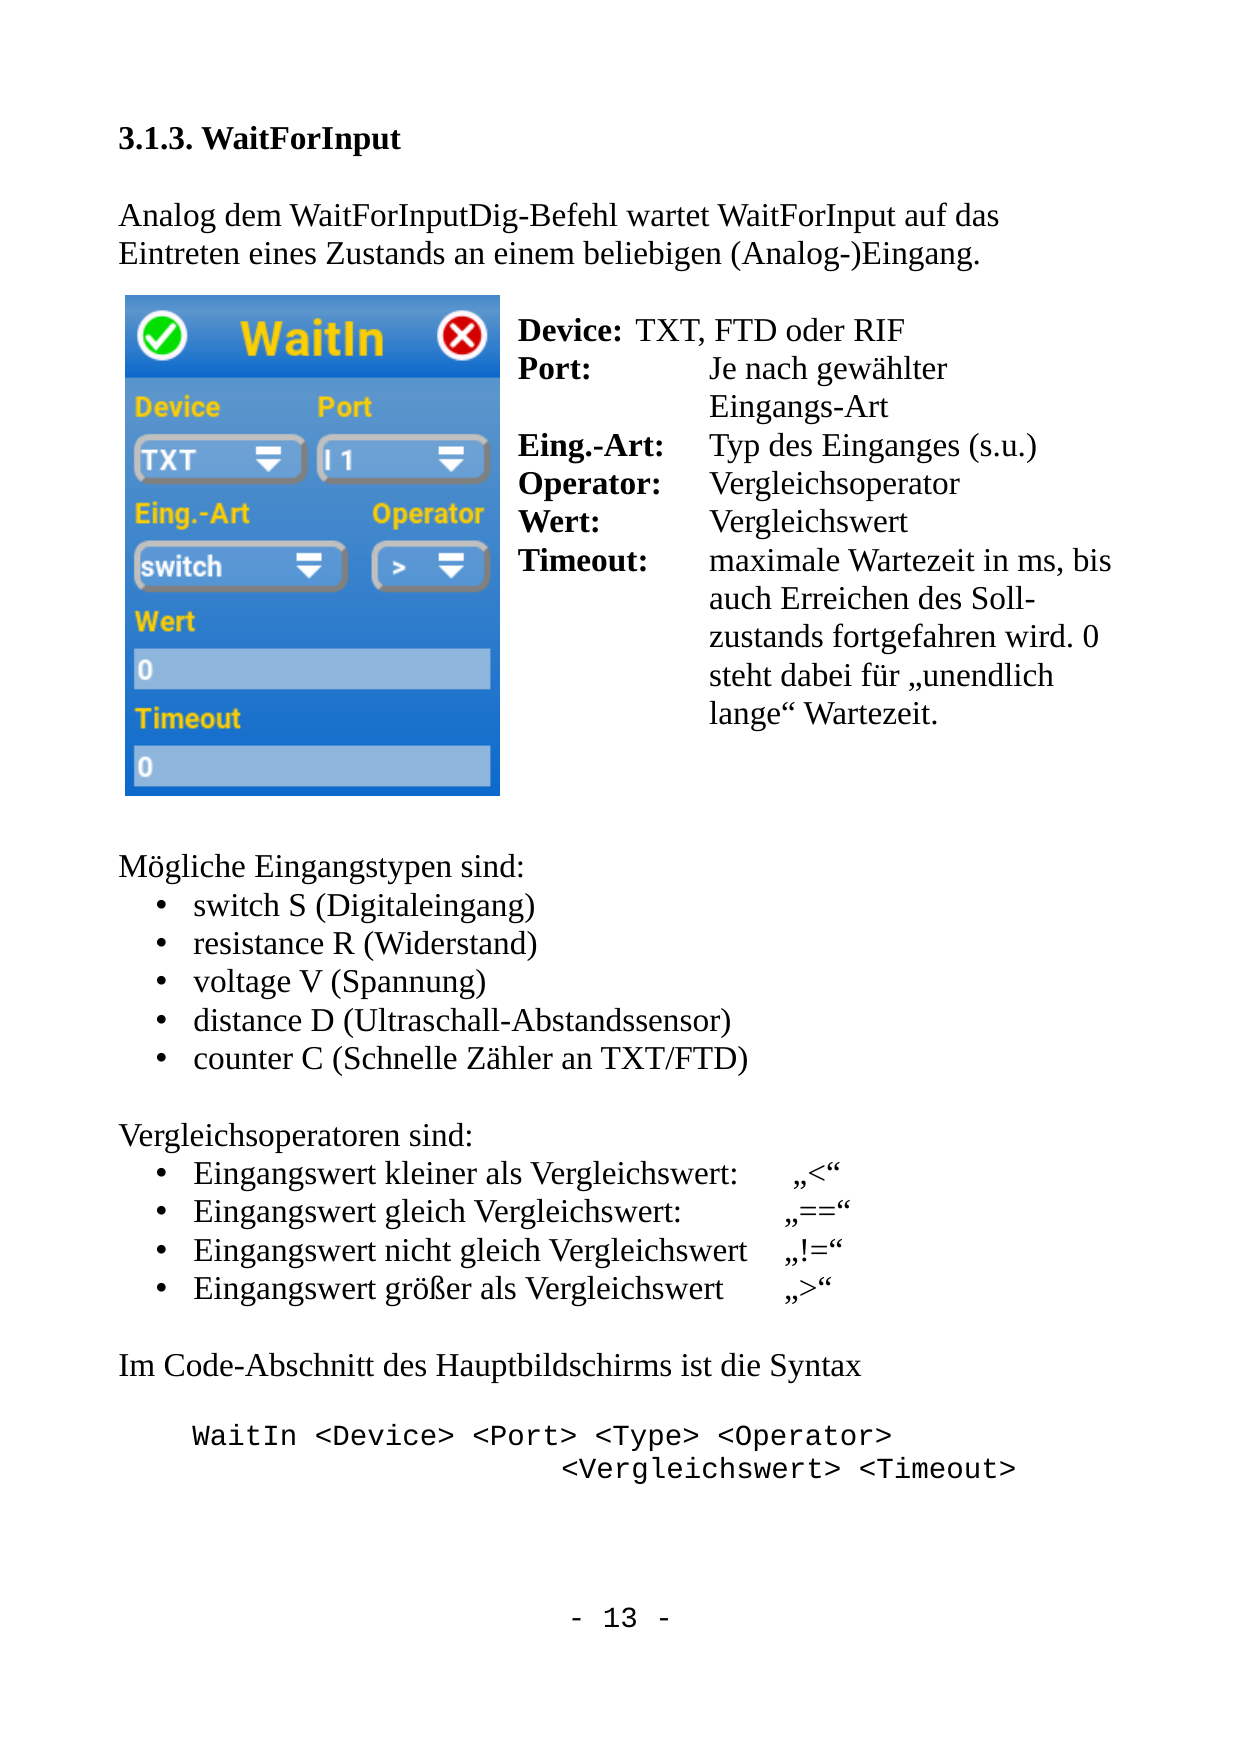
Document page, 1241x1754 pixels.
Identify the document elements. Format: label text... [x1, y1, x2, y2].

text Port: Je nach gewählter Eingangs-Art [500, 348, 1122, 425]
list Eingangswert kleiner als Vergleichswert: „<“ [156, 1153, 1122, 1191]
list Eingangswert größer als Vergleichswert „>“ [156, 1268, 1122, 1306]
text 3.1.3. WaitForInput [118, 118, 1122, 156]
list counter C (Schnelle Zähler an TXT/FTD) [156, 1038, 1122, 1076]
picture [125, 295, 500, 796]
list distance D (Ultraschall-Abstandssensor) [156, 1000, 1122, 1038]
text Wert: Vergleichswert [500, 501, 1122, 540]
list resistance R (Widerstand) [156, 923, 1122, 961]
list voltage V (Spannung) [156, 961, 1122, 1000]
text WaitIn <Device> <Port> <Type> <Operator> <Vergleichswert> <Timeout> [118, 1421, 1122, 1487]
list Eingangswert nicht gleich Vergleichswert „!=“ [156, 1230, 1122, 1268]
list switch S (Digitaleingang) [156, 885, 1122, 923]
text Vergleichsoperatoren sind: [118, 1115, 1122, 1153]
text Eing.-Art: Typ des Einganges (s.u.) [500, 425, 1122, 463]
text Operator: Vergleichsoperator [500, 463, 1122, 501]
text Analog dem WaitForInputDig-Befehl wartet WaitForInput auf das Eintreten eines Zustands an einem beliebigen (Analog-)Eingang. [118, 195, 1122, 271]
text Device: TXT, FTD oder RIF [500, 310, 1122, 348]
text Im Code-Abschnitt des Hauptbildschirms ist die Syntax [118, 1345, 1122, 1383]
text Timeout: maximale Wartezeit in ms, bis auch Erreichen des Soll- zustands fortgefahren wird. 0 steht dabei für „unendlich lange“ Wartezeit. [500, 540, 1122, 731]
text Mögliche Eingangstypen sind: [118, 846, 1122, 885]
list Eingangswert gleich Vergleichswert: „==“ [156, 1191, 1122, 1230]
